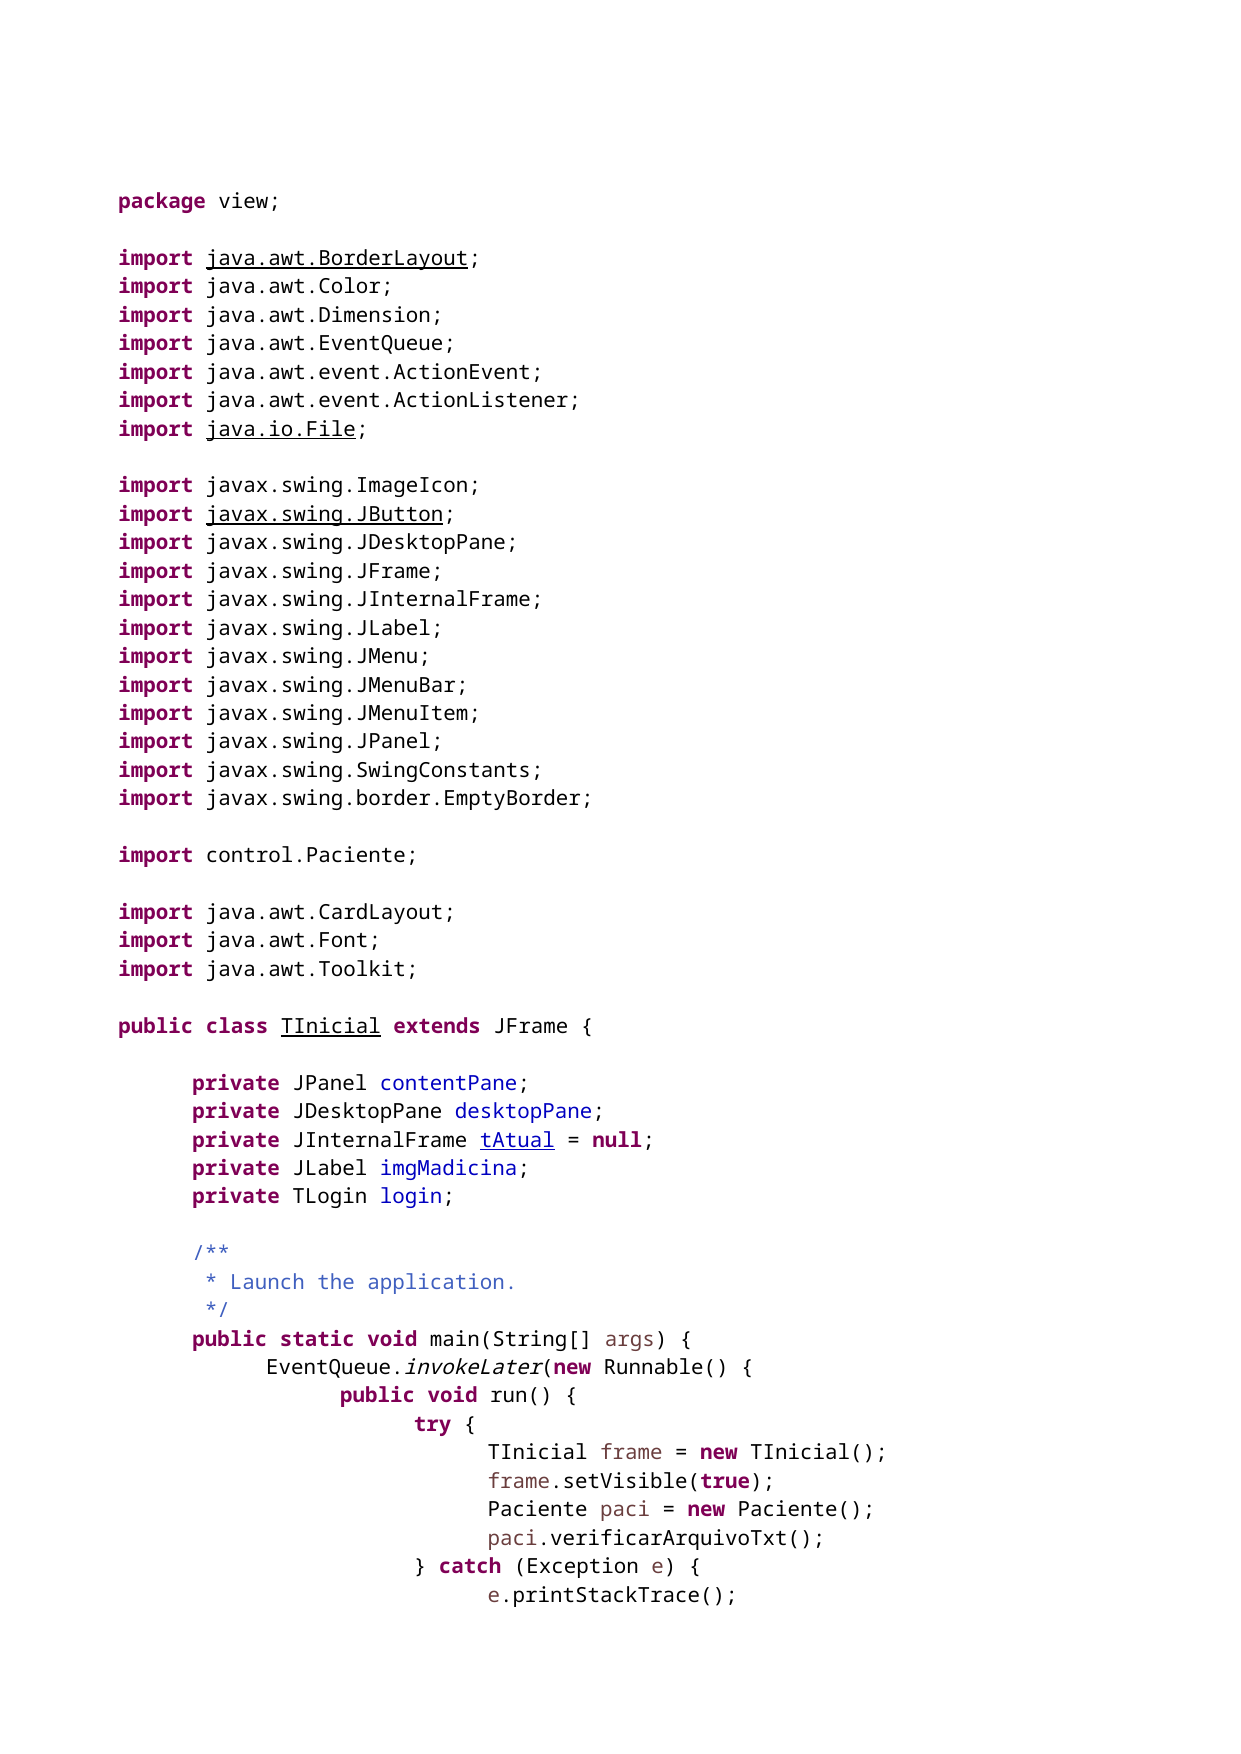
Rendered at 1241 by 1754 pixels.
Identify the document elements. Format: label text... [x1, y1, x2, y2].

text private JLabel imgMadicina; [118, 1153, 1122, 1182]
text private JInternalFrame tAtual = null; [118, 1125, 1122, 1153]
text import javax.swing.SwingConstants; [118, 755, 1122, 783]
text EventQueue.invokeLater(new Runnable() { [118, 1352, 1122, 1381]
text import javax.swing.JPanel; [118, 727, 1122, 755]
text import javax.swing.JButton; [118, 499, 1122, 527]
text import java.awt.event.ActionListener; [118, 385, 1122, 414]
text private JDesktopPane desktopPane; [118, 1096, 1122, 1125]
text * Launch the application. [118, 1267, 1122, 1295]
text frame.setVisible(true); [118, 1466, 1122, 1494]
text paci.verificarArquivoTxt(); [118, 1523, 1122, 1551]
text import control.Paciente; [118, 840, 1122, 869]
text import java.awt.Dimension; [118, 300, 1122, 328]
text import java.awt.event.ActionEvent; [118, 357, 1122, 385]
text import javax.swing.JLabel; [118, 613, 1122, 641]
text import javax.swing.JMenu; [118, 641, 1122, 670]
text private JPanel contentPane; [118, 1068, 1122, 1096]
text import javax.swing.ImageIcon; [118, 471, 1122, 499]
text try { [118, 1409, 1122, 1437]
text /** [118, 1238, 1122, 1267]
text Paciente paci = new Paciente(); [118, 1494, 1122, 1523]
text import java.awt.EventQueue; [118, 328, 1122, 357]
text import javax.swing.border.EmptyBorder; [118, 783, 1122, 812]
text import java.awt.Font; [118, 926, 1122, 954]
text import javax.swing.JFrame; [118, 556, 1122, 584]
text import javax.swing.JMenuItem; [118, 698, 1122, 727]
text import javax.swing.JMenuBar; [118, 670, 1122, 698]
text import java.io.File; [118, 414, 1122, 442]
text package view; [118, 186, 1122, 215]
text private TLogin login; [118, 1182, 1122, 1210]
text import java.awt.CardLayout; [118, 897, 1122, 926]
text import java.awt.BorderLayout; [118, 243, 1122, 272]
text import javax.swing.JInternalFrame; [118, 584, 1122, 613]
text } catch (Exception e) { [118, 1551, 1122, 1580]
text public class TInicial extends JFrame { [118, 1011, 1122, 1039]
text import java.awt.Toolkit; [118, 954, 1122, 982]
text public static void main(String[] args) { [118, 1324, 1122, 1352]
text e.printStackTrace(); [118, 1580, 1122, 1608]
text public void run() { [118, 1381, 1122, 1409]
text import java.awt.Color; [118, 272, 1122, 300]
text TInicial frame = new TInicial(); [118, 1437, 1122, 1466]
text */ [118, 1295, 1122, 1324]
text import javax.swing.JDesktopPane; [118, 527, 1122, 556]
